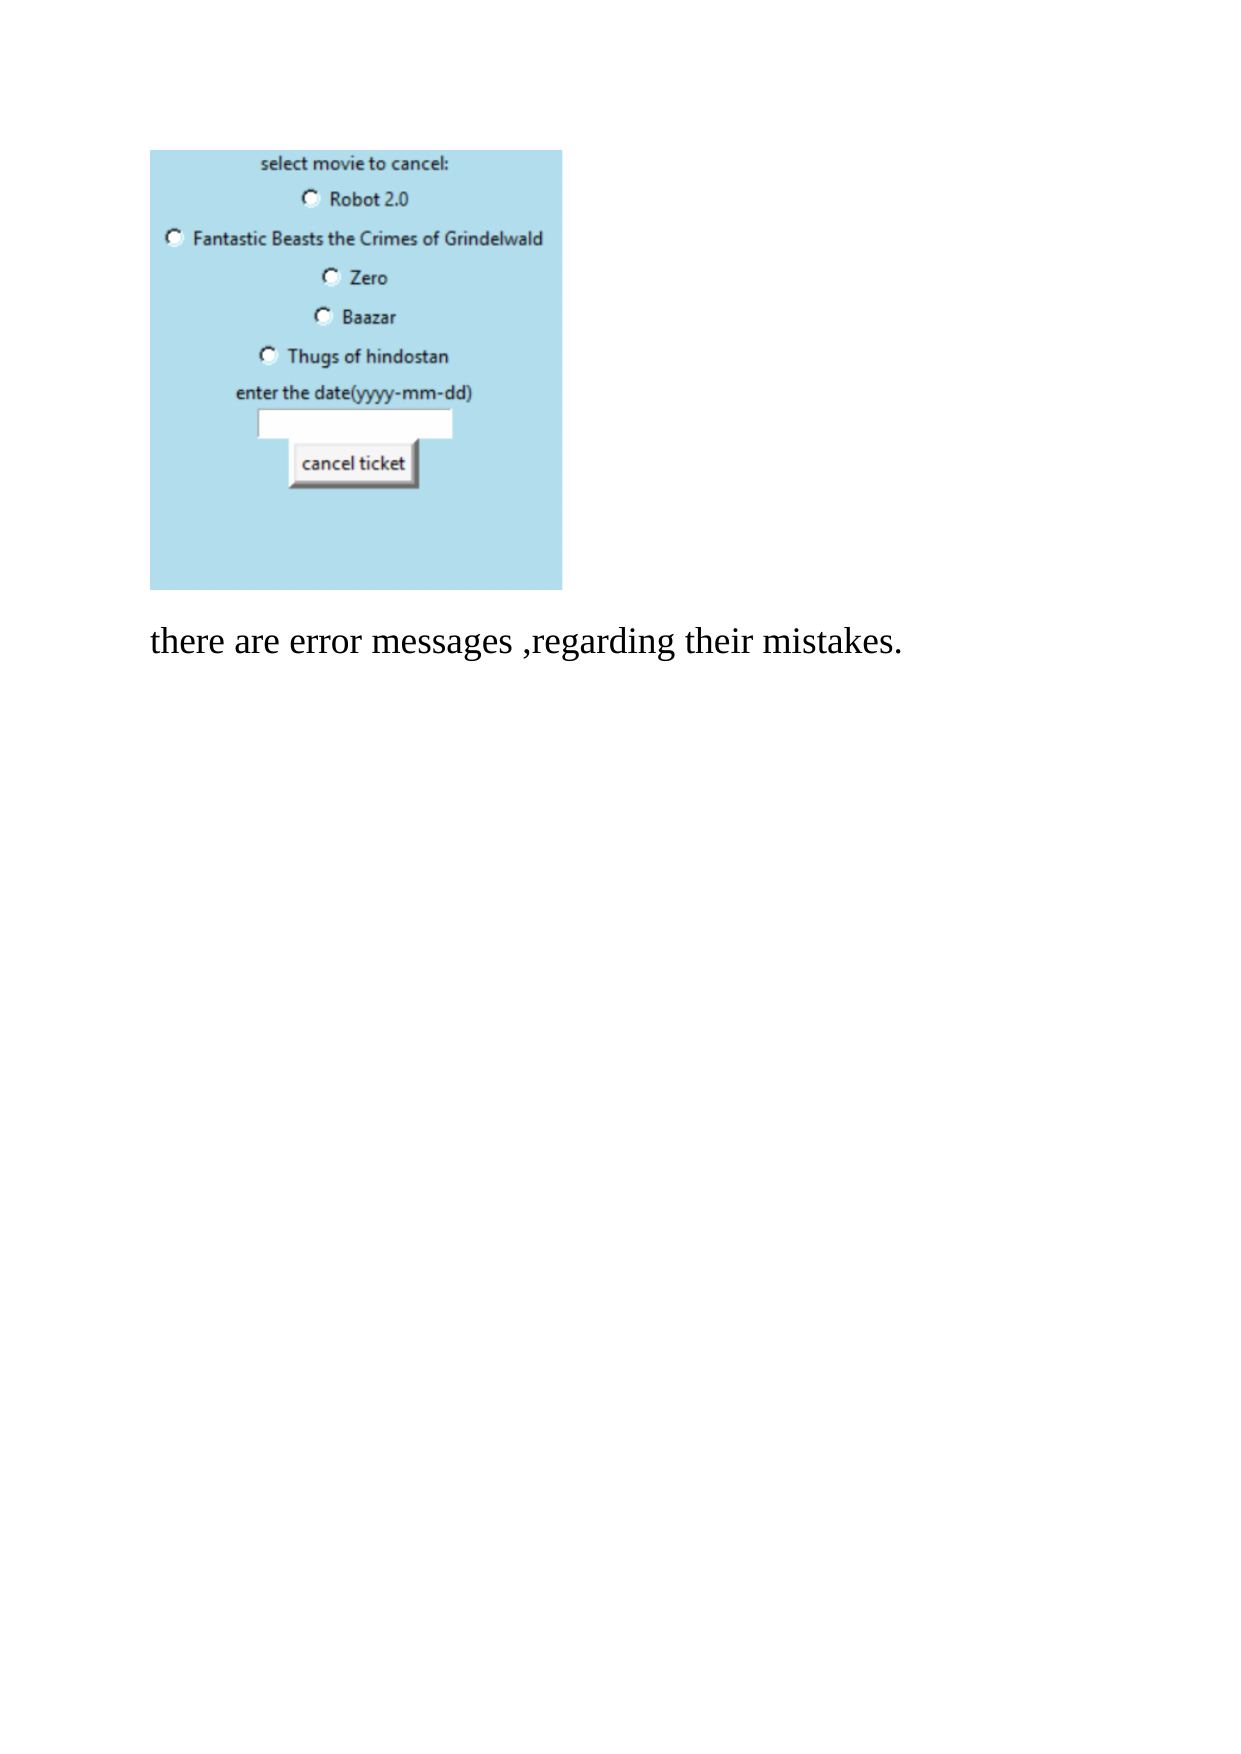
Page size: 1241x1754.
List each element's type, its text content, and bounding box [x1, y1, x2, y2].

text there are error messages ,regarding their mistakes. [150, 618, 1090, 661]
